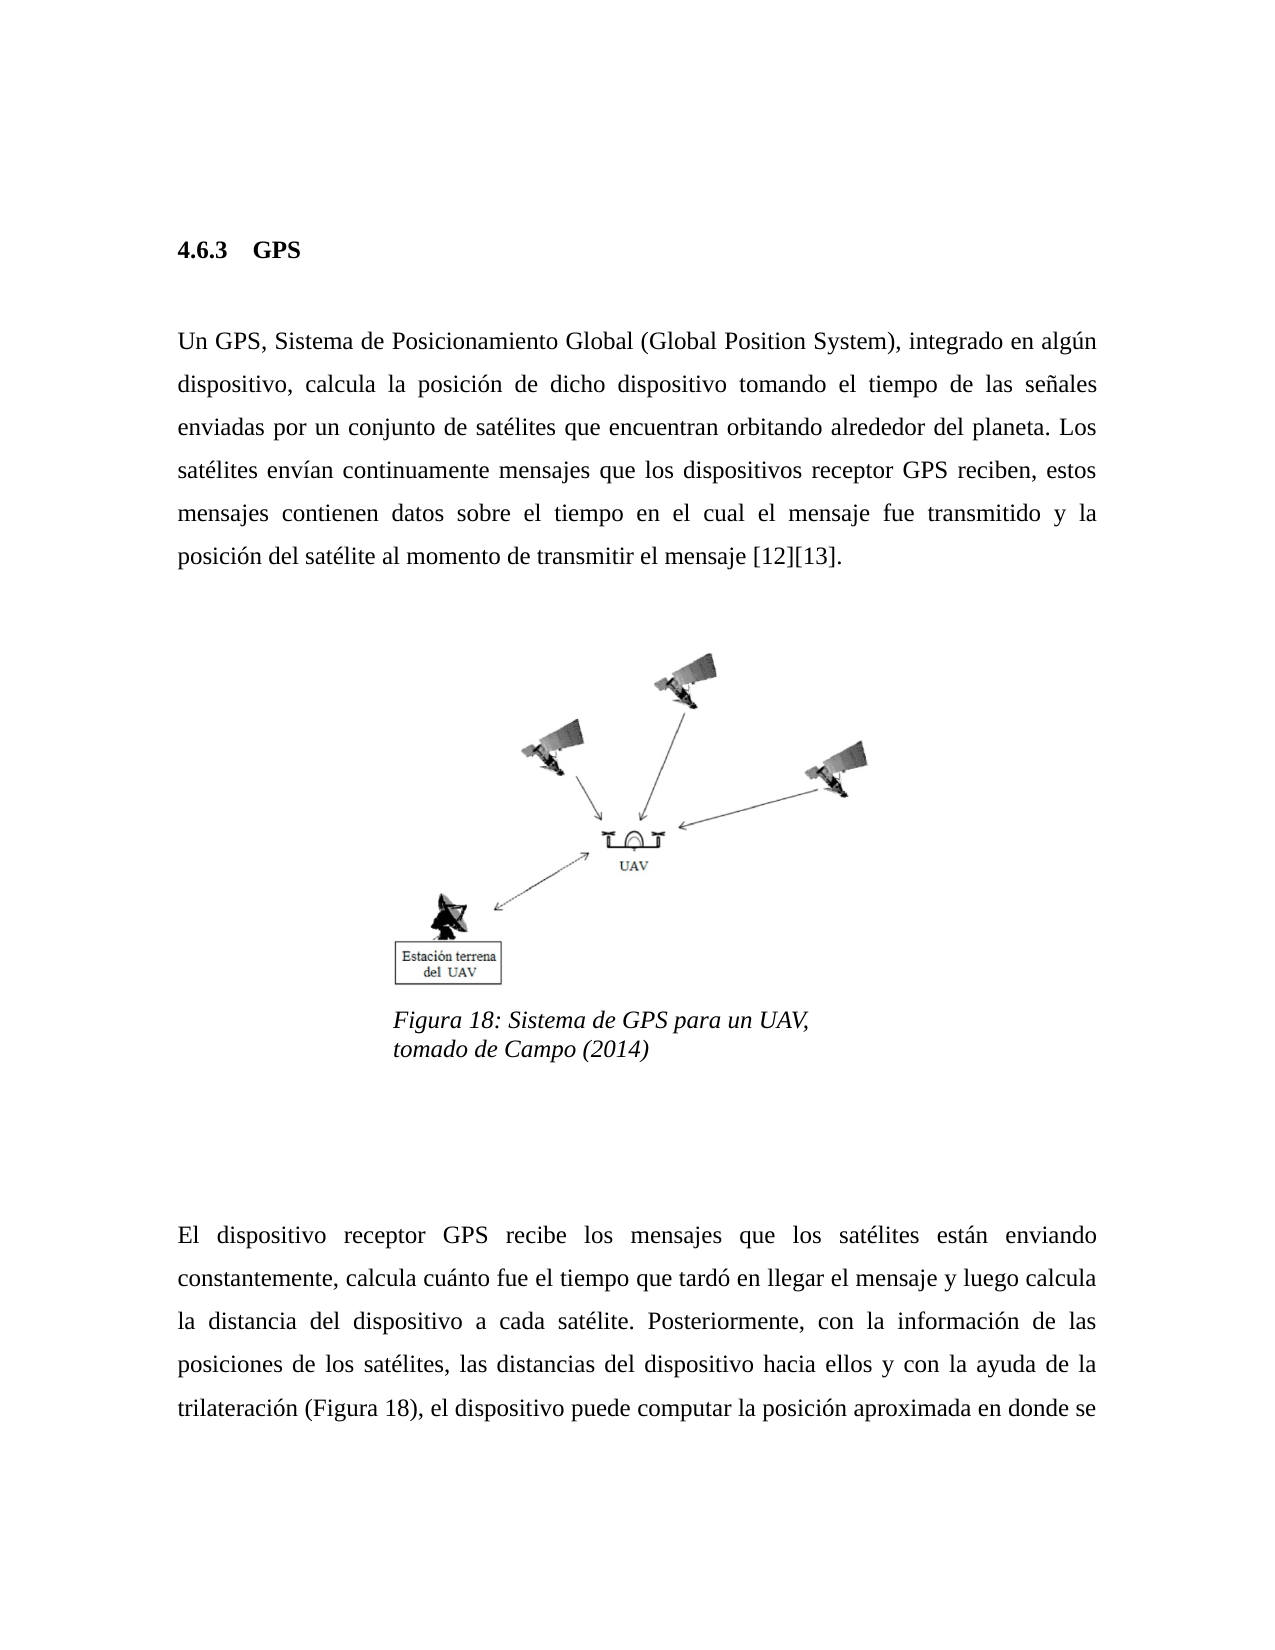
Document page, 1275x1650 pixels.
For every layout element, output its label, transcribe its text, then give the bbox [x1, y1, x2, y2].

text Un GPS, Sistema de Posicionamiento Global (Global Position System), integrado en algún dispositivo, calcula la posición de dicho dispositivo tomando el tiempo de las señales enviadas por un conjunto de satélites que encuentran orbitando alrededor del planeta. Los satélites envían continuamente mensajes que los dispositivos receptor GPS reciben, estos mensajes contienen datos sobre el tiempo en el cual el mensaje fue transmitido y la posición del satélite al momento de transmitir el mensaje [12][13]. [177, 326, 1098, 570]
text El dispositivo receptor GPS recibe los mensajes que los satélites están enviando constantemente, calcula cuánto fue el tiempo que tardó en llegar el mensaje y luego calcula la distancia del dispositivo a cada satélite. Posteriormente, con la información de las posiciones de los satélites, las distancias del dispositivo hacia ellos y con la ayuda de la trilateración (Figura 18), el dispositivo puede computar la posición aproximada en donde se [177, 1220, 1098, 1421]
text Figura 18: Sistema de GPS para un UAV, tomado de Campo (2014) [393, 1000, 882, 1063]
subtitle GPS [177, 235, 1098, 264]
picture [392, 647, 883, 1000]
